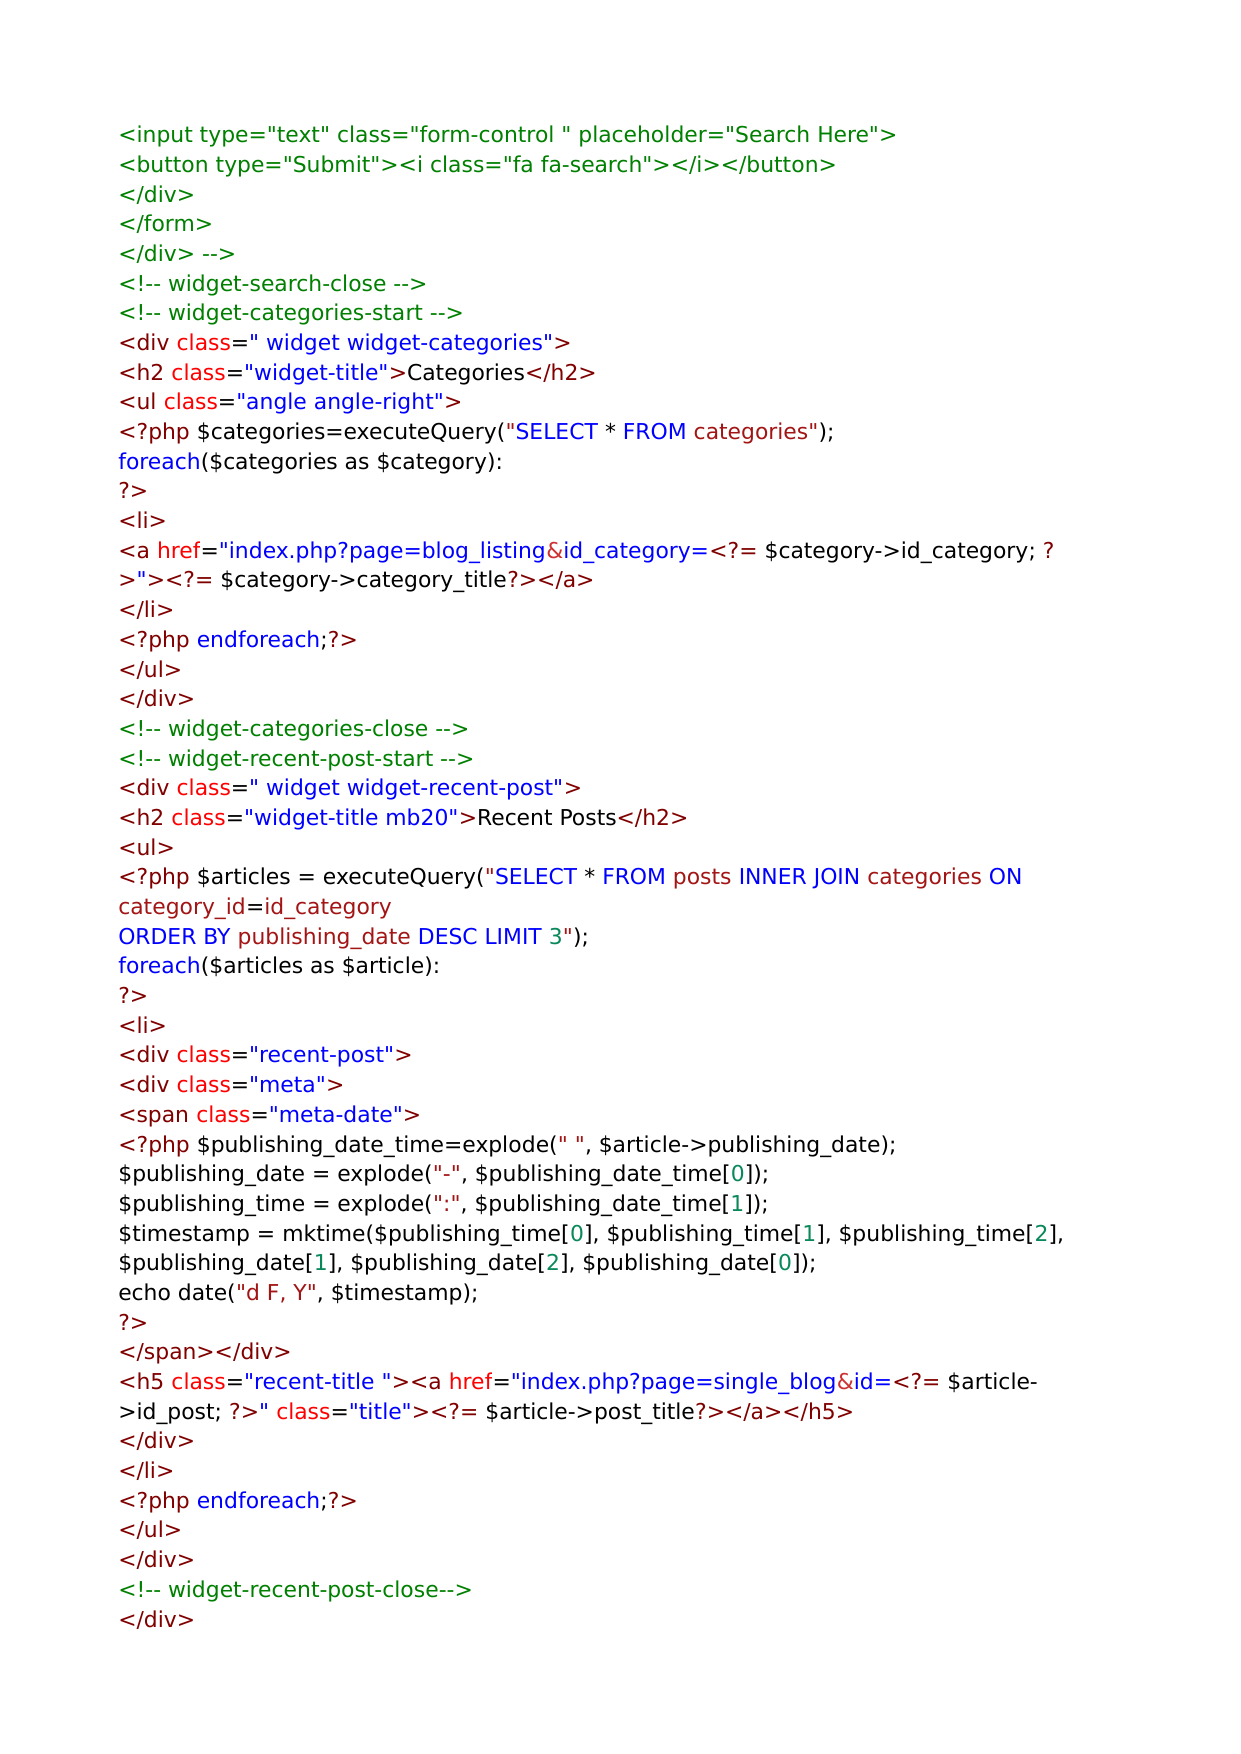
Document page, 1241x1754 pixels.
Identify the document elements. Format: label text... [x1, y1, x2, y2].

text </div> --> [118, 237, 1122, 267]
text ORDER BY publishing_date DESC LIMIT 3"); [118, 920, 1122, 949]
text $publishing_date = explode("-", $publishing_date_time[0]); [118, 1157, 1122, 1187]
text </ul> [118, 1513, 1122, 1543]
text ?> [118, 1306, 1122, 1335]
text <!-- widget-categories-close --> [118, 712, 1122, 742]
text <div class=" widget widget-recent-post"> [118, 771, 1122, 801]
text <!-- widget-recent-post-start --> [118, 742, 1122, 771]
text <input type="text" class="form-control " placeholder="Search Here"> [118, 118, 1122, 148]
text <!-- widget-categories-start --> [118, 296, 1122, 326]
text <li> [118, 504, 1122, 534]
text <?php endforeach;?> [118, 1484, 1122, 1513]
text </div> [118, 682, 1122, 712]
text <!-- widget-recent-post-close--> [118, 1573, 1122, 1602]
text <ul class="angle angle-right"> [118, 385, 1122, 415]
text ?> [118, 979, 1122, 1009]
text </li> [118, 593, 1122, 623]
text echo date("d F, Y", $timestamp); [118, 1276, 1122, 1306]
text </ul> [118, 652, 1122, 682]
text foreach($categories as $category): [118, 445, 1122, 474]
text </div> [118, 1424, 1122, 1454]
text <button type="Submit"><i class="fa fa-search"></i></button> [118, 148, 1122, 177]
text <div class="recent-post"> [118, 1038, 1122, 1068]
text </form> [118, 207, 1122, 237]
text <?php $categories=executeQuery("SELECT * FROM categories"); [118, 415, 1122, 445]
text <ul> [118, 831, 1122, 860]
text foreach($articles as $article): [118, 949, 1122, 979]
text <?php $publishing_date_time=explode(" ", $article->publishing_date); [118, 1127, 1122, 1157]
text </div> [118, 1543, 1122, 1573]
text ?> [118, 474, 1122, 504]
text <?php endforeach;?> [118, 623, 1122, 652]
text <h2 class="widget-title mb20">Recent Posts</h2> [118, 801, 1122, 831]
text <span class="meta-date"> [118, 1098, 1122, 1127]
text <div class="meta"> [118, 1068, 1122, 1098]
text </li> [118, 1454, 1122, 1484]
text $publishing_time = explode(":", $publishing_date_time[1]); [118, 1187, 1122, 1217]
text <?php $articles = executeQuery("SELECT * FROM posts INNER JOIN categories ON category_id=id_category [118, 860, 1122, 920]
text <h5 class="recent-title "><a href="index.php?page=single_blog&id=<?= $article->id_post; ?>" class="title"><?= $article->post_title?></a></h5> [118, 1365, 1122, 1424]
text $timestamp = mktime($publishing_time[0], $publishing_time[1], $publishing_time[2], $publishing_date[1], $publishing_date[2], $publishing_date[0]); [118, 1217, 1122, 1276]
text </span></div> [118, 1335, 1122, 1365]
text <!-- widget-search-close --> [118, 267, 1122, 296]
text </div> [118, 1602, 1122, 1632]
text <h2 class="widget-title">Categories</h2> [118, 356, 1122, 385]
text <li> [118, 1009, 1122, 1038]
text </div> [118, 177, 1122, 207]
text <div class=" widget widget-categories"> [118, 326, 1122, 356]
text <a href="index.php?page=blog_listing&id_category=<?= $category->id_category; ?>"><?= $category->category_title?></a> [118, 534, 1122, 593]
